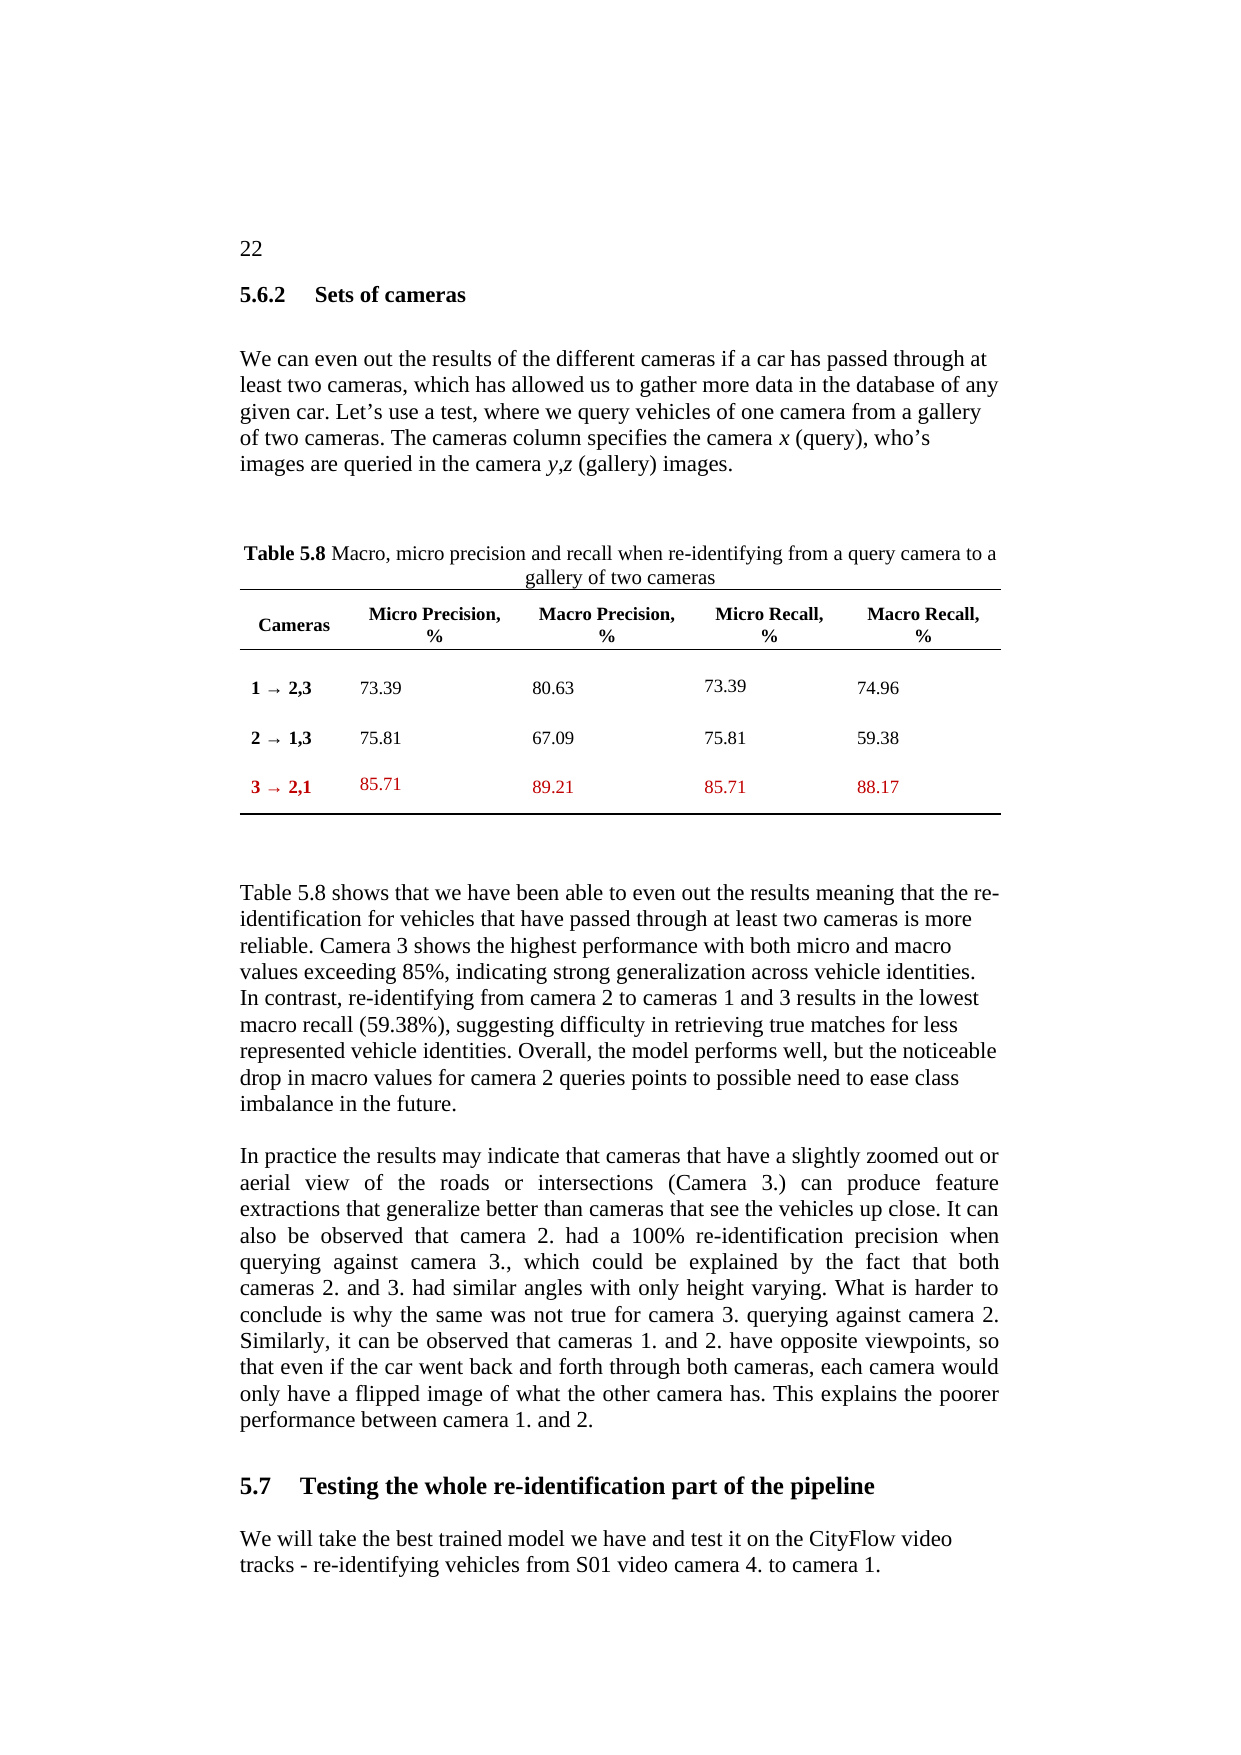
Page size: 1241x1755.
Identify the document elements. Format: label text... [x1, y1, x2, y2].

table_header Micro Precision, % [348, 590, 521, 648]
table_header Macro Recall, % [846, 590, 1001, 648]
table_header Cameras [240, 590, 348, 648]
subtitle Sets of cameras [239, 281, 1001, 308]
table_cell 89.21 [521, 748, 693, 813]
table_cell 75.81 [348, 714, 521, 748]
table_cell 75.81 [693, 714, 846, 748]
table_cell 2 → 1,3 [240, 714, 348, 748]
table_cell 85.71 [348, 748, 521, 813]
table_header Micro Recall, % [693, 590, 846, 648]
text We can even out the results of the different cameras if a car has passed through at least two cameras, which has allowed us to gather more data in the database of any given car. Let’s use a test, where we query vehicles of one camera from a gallery of two cameras. The cameras column specifies the camera x (query), who’s images are queried in the camera y,z (gallery) images. [239, 345, 1001, 477]
table_cell 73.39 [348, 650, 521, 714]
table_cell 74.96 [846, 650, 1001, 714]
table_cell 1 → 2,3 [240, 650, 348, 714]
text In practice the results may indicate that cameras that have a slightly zoomed out or aerial view of the roads or intersections (Camera 3.) can produce feature extractions that generalize better than cameras that see the vehicles up close. It can also be observed that camera 2. had a 100% re-identification precision when querying against camera 3., which could be explained by the fact that both cameras 2. and 3. had similar angles with only height varying. What is harder to conclude is why the same was not true for camera 3. querying against camera 2. Similarly, it can be observed that cameras 1. and 2. have opposite viewpoints, so that even if the car went back and forth through both cameras, each camera would only have a flipped image of what the other camera has. This explains the poorer performance between camera 1. and 2. [239, 1143, 1001, 1432]
text We will take the best trained model we have and test it on the CityFlow video tracks - re-identifying vehicles from S01 video camera 4. to camera 1. [239, 1525, 1001, 1578]
table_cell 3 → 2,1 [240, 748, 348, 813]
text Table 5.8 Macro, micro precision and recall when re-identifying from a query camera to a gallery of two cameras [239, 541, 1001, 589]
table_cell 59.38 [846, 714, 1001, 748]
text Table 5.8 shows that we have been able to even out the results meaning that the re-identification for vehicles that have passed through at least two cameras is more reliable. Camera 3 shows the highest performance with both micro and macro values exceeding 85%, indicating strong generalization across vehicle identities. In contrast, re-identifying from camera 2 to cameras 1 and 3 results in the lowest macro recall (59.38%), suggesting difficulty in retrieving true matches for less represented vehicle identities. Overall, the model performs well, but the noticeable drop in macro values for camera 2 queries points to possible need to ease class imbalance in the future. [239, 879, 1001, 1116]
table_header Macro Precision, % [521, 590, 693, 648]
table_cell 88.17 [846, 748, 1001, 813]
table_cell 85.71 [693, 748, 846, 813]
table_cell 67.09 [521, 714, 693, 748]
subtitle Testing the whole re-identification part of the pipeline [239, 1471, 1001, 1500]
table_cell 80.63 [521, 650, 693, 714]
table_cell 73.39 [693, 650, 846, 714]
